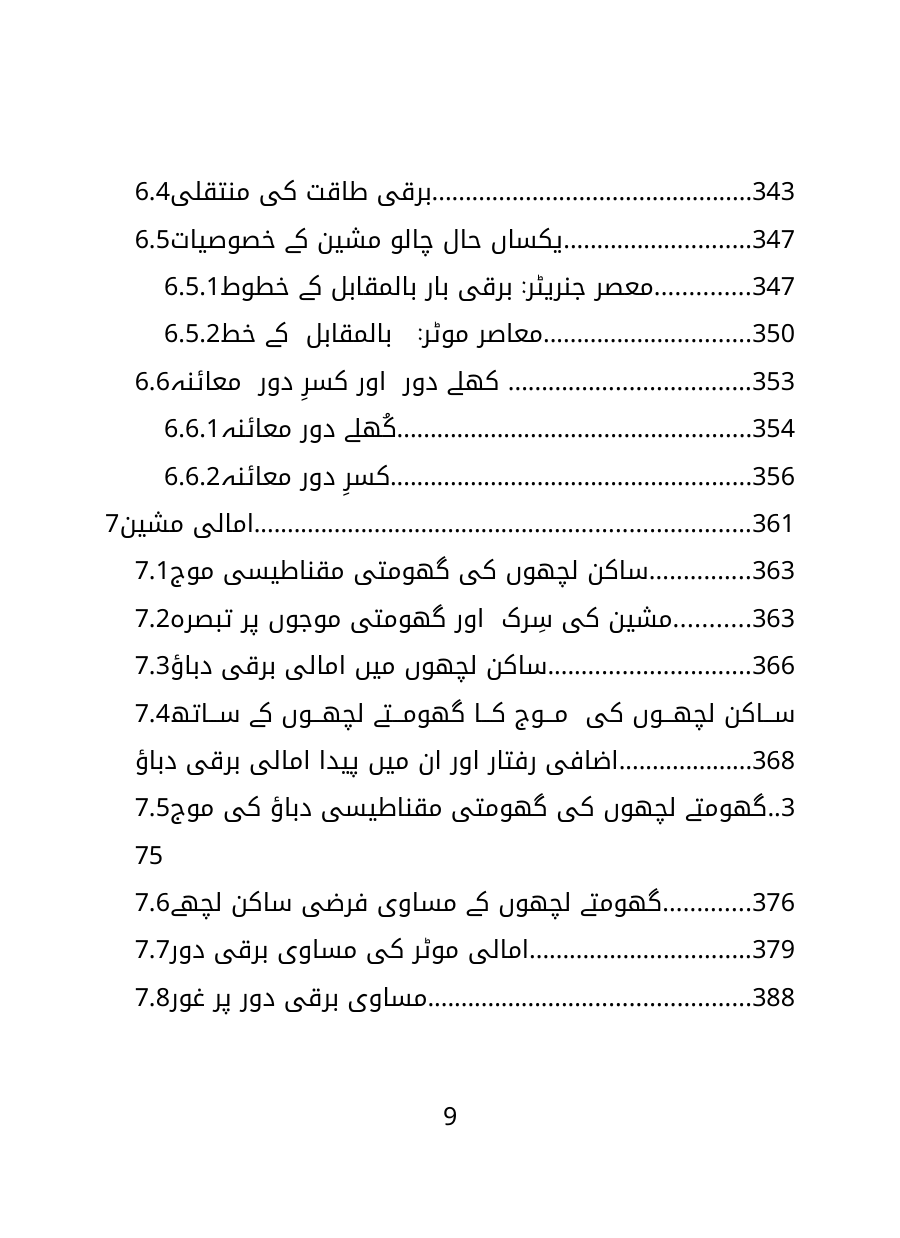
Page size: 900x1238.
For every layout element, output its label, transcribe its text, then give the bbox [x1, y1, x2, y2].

text 6.6.1کُھلے دور معائنہ 354 [164, 406, 795, 453]
text 7.7امالی موٹر کی مساوی برقی دور 379 [134, 927, 795, 974]
text 6.6.2کسرِ دور معائنہ 356 [164, 453, 795, 500]
text 7.5گھومتے لچھوں کی گھومتی مقناطیسی دباؤ کی موج 375 [134, 785, 795, 879]
text 6.4برقی طاقت کی منتقلی 343 [134, 168, 795, 216]
text 7.1ساکن لچھوں کی گھومتی مقناطیسی موج 363 [134, 548, 795, 595]
text 7.4ساکن لچھوں کی موج کا گھومتے لچھوں کے ساتھ اضافی رفتار اور ان میں پیدا امالی برقی دباؤ 368 [134, 690, 795, 785]
text 6.6کھلے دور اور کسرِ دور معائنہ 353 [134, 358, 795, 406]
text 7.3ساکن لچھوں میں امالی برقی دباؤ 366 [134, 642, 795, 690]
text 7امالی مشین 361 [105, 500, 795, 548]
text 7.2مشین کی سِرک اور گھومتی موجوں پر تبصرہ 363 [134, 595, 795, 642]
text 7.6گھومتے لچھوں کے مساوی فرضی ساکن لچھے 376 [134, 879, 795, 927]
text 6.5.2معاصر موٹر: بالمقابل کے خط 350 [164, 311, 795, 358]
text 6.5یکساں حال چالو مشین کے خصوصیات 347 [134, 216, 795, 263]
text 6.5.1معصر جنریٹر: برقی بار بالمقابل کے خطوط 347 [164, 263, 795, 311]
text 7.8مساوی برقی دور پر غور 388 [134, 974, 795, 1022]
